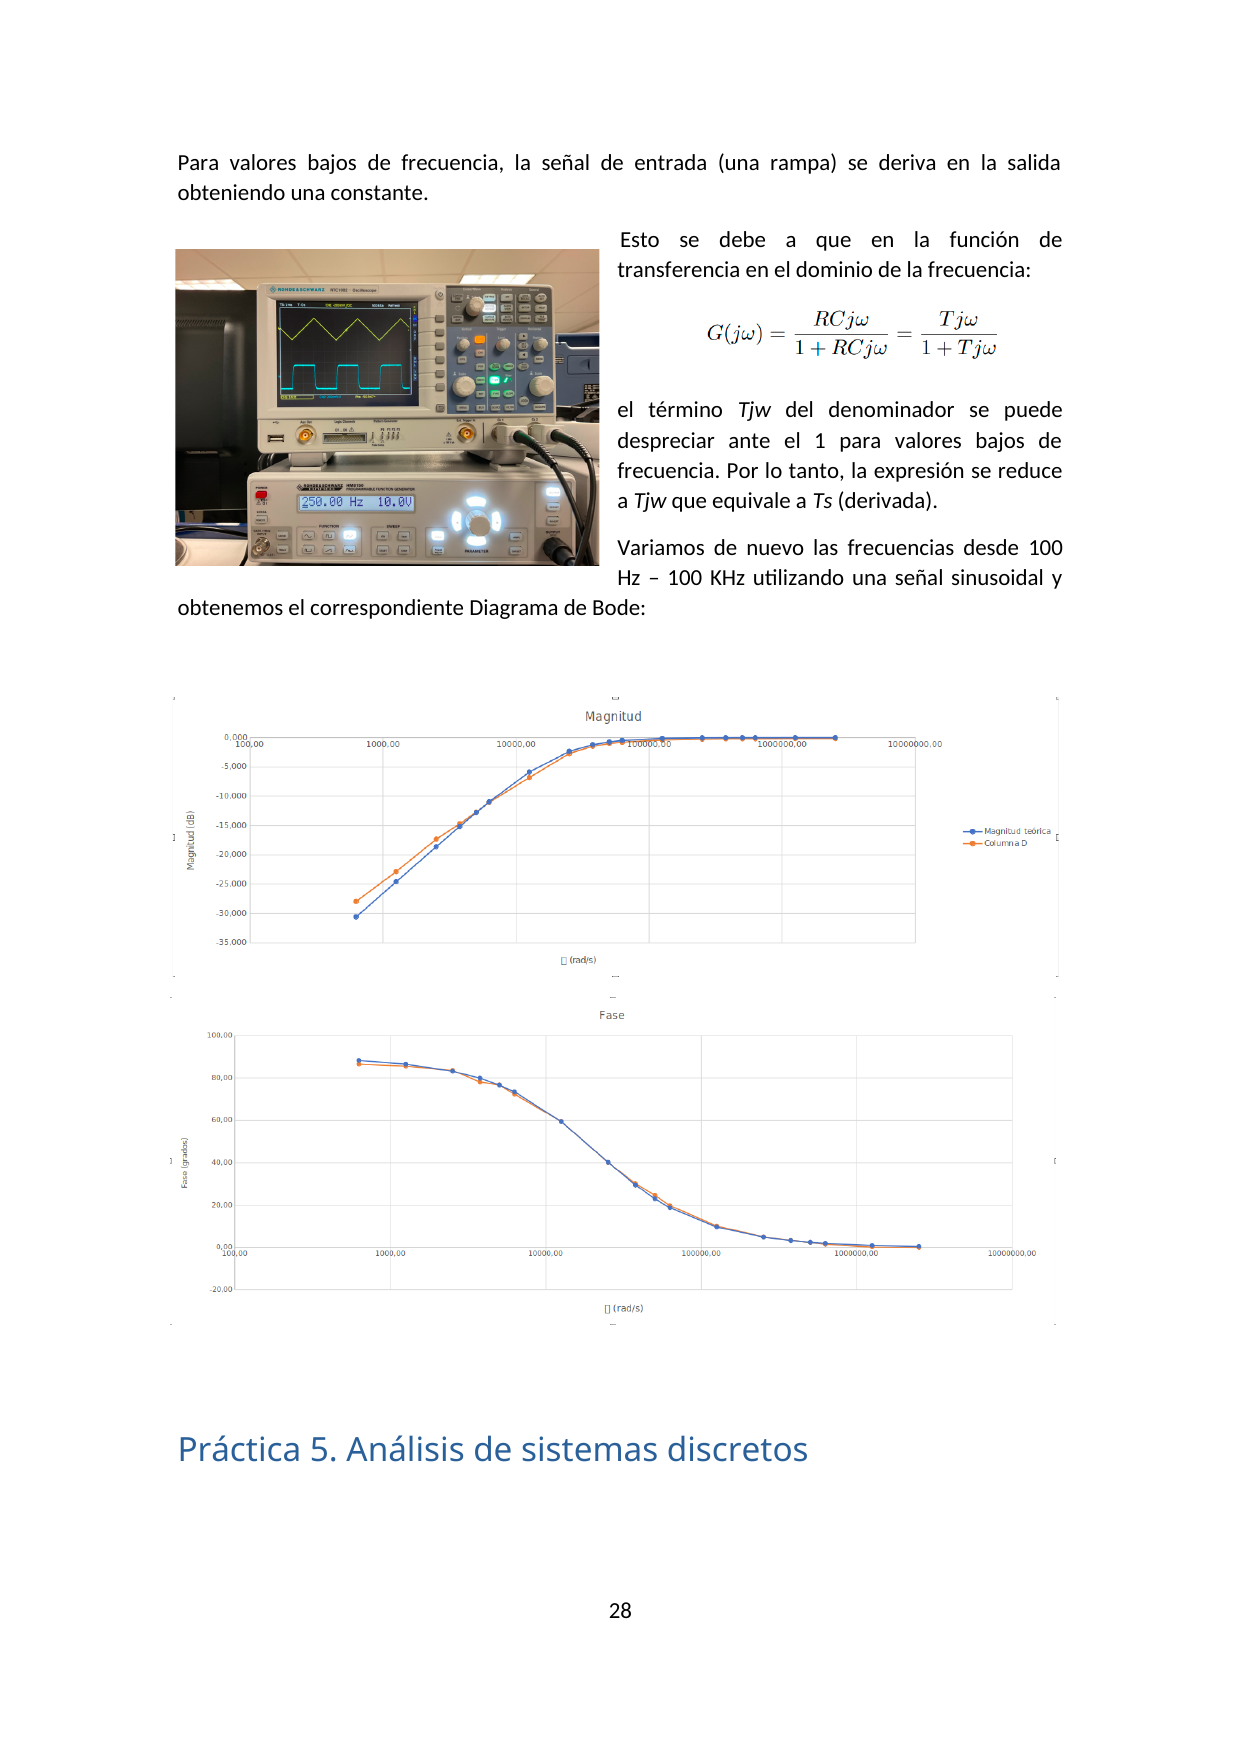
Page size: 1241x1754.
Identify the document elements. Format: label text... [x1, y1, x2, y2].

text Variamos de nuevo las frecuencias desde 100 Hz – 100 KHz utilizando una señal sinusoidal y obtenemos el correspondiente Diagrama de Bode: [177, 533, 1063, 621]
picture [175, 249, 600, 566]
subtitle Práctica 5. Análisis de sistemas discretos [177, 1426, 1063, 1472]
text Para valores bajos de frecuencia, la señal de entrada (una rampa) se deriva en la salida obteniendo una constante. [177, 148, 1063, 206]
text el término Tjw del denominador se puede despreciar ante el 1 para valores bajos de frecuencia. Por lo tanto, la expresión se reduce a Tjw que equivale a Ts (derivada). [600, 396, 1063, 514]
picture [172, 697, 1059, 977]
text Esto se debe a que en la función de transferencia en el dominio de la frecuencia: [177, 225, 1063, 283]
picture [170, 997, 1056, 1325]
picture [695, 295, 1006, 370]
